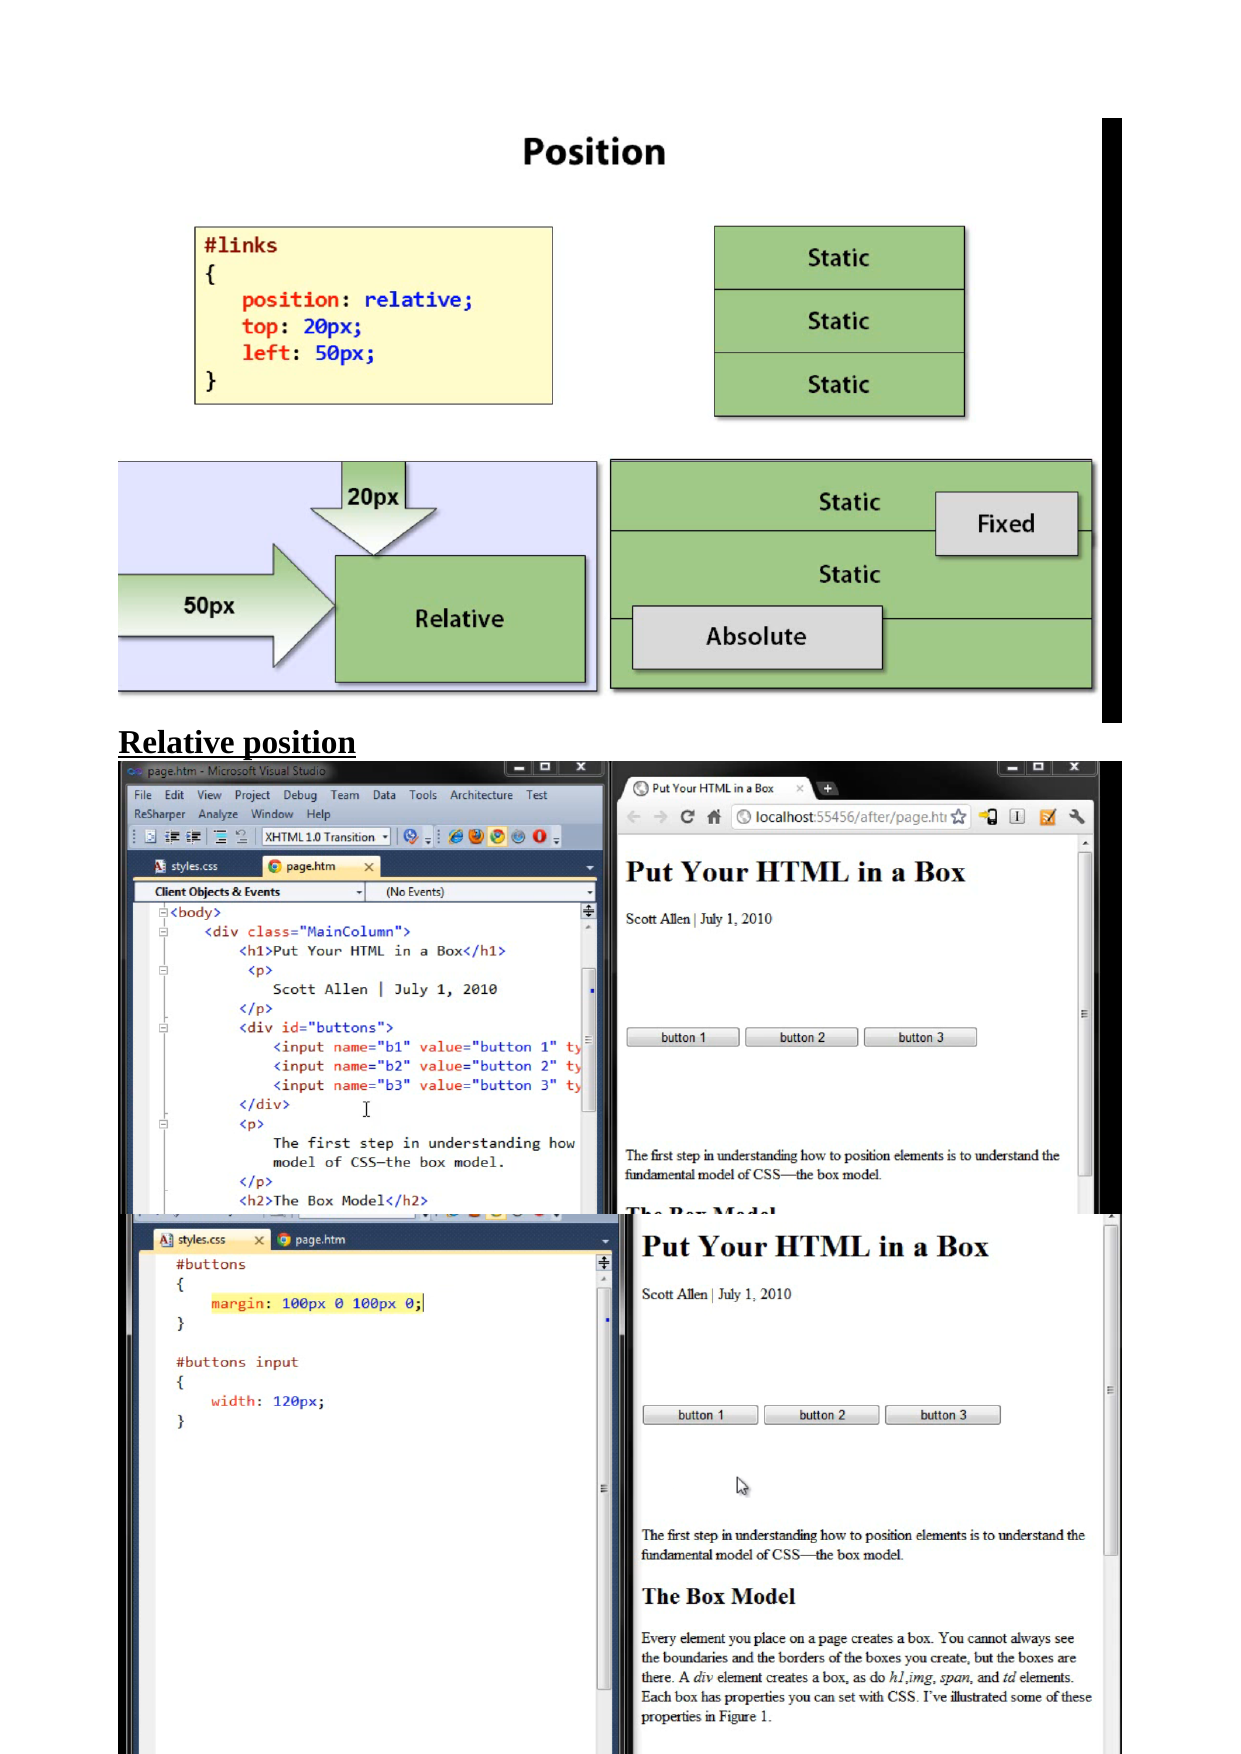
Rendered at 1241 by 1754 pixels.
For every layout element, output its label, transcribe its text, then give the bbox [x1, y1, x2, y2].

text Relative position [118, 723, 1122, 761]
picture [118, 761, 1122, 1754]
picture [118, 118, 1122, 723]
